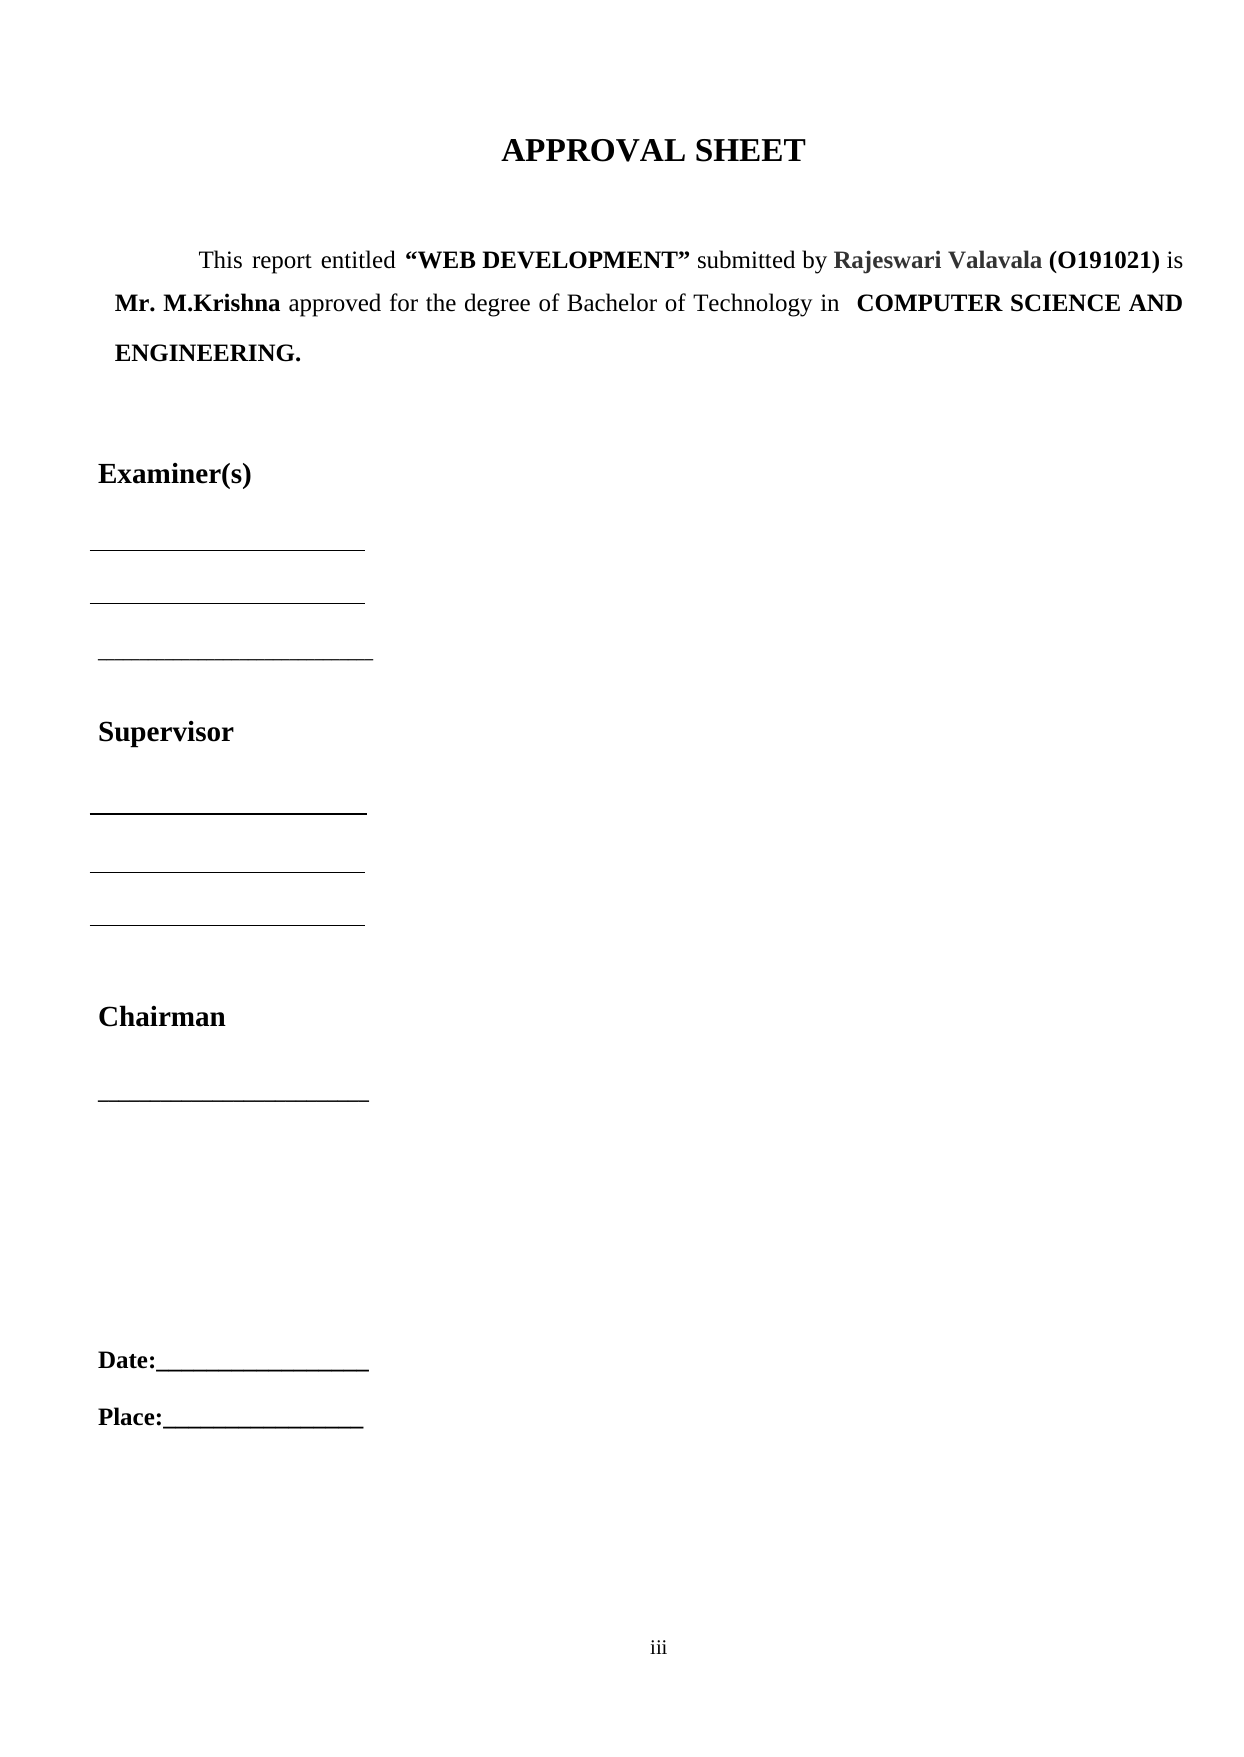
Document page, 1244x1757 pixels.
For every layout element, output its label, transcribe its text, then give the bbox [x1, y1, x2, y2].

text Place:________________ [98, 1402, 1183, 1431]
text __________________________ [98, 1080, 1183, 1104]
text Supervisor [98, 714, 1183, 747]
text Date:_________________ [98, 1345, 1183, 1374]
text APPROVAL SHEET [98, 130, 1183, 168]
text _________________________________ [98, 642, 1183, 662]
text Chairman [98, 999, 1183, 1032]
text This report entitled “WEB DEVELOPMENT” submitted by Rajeswari Valavala (O191021) is Mr. M.Krishna approved for the degree of Bachelor of Technology in COMPUTER SCIENCE AND ENGINEERING. [114, 245, 1183, 367]
subtitle Examiner(s) [98, 456, 1183, 489]
